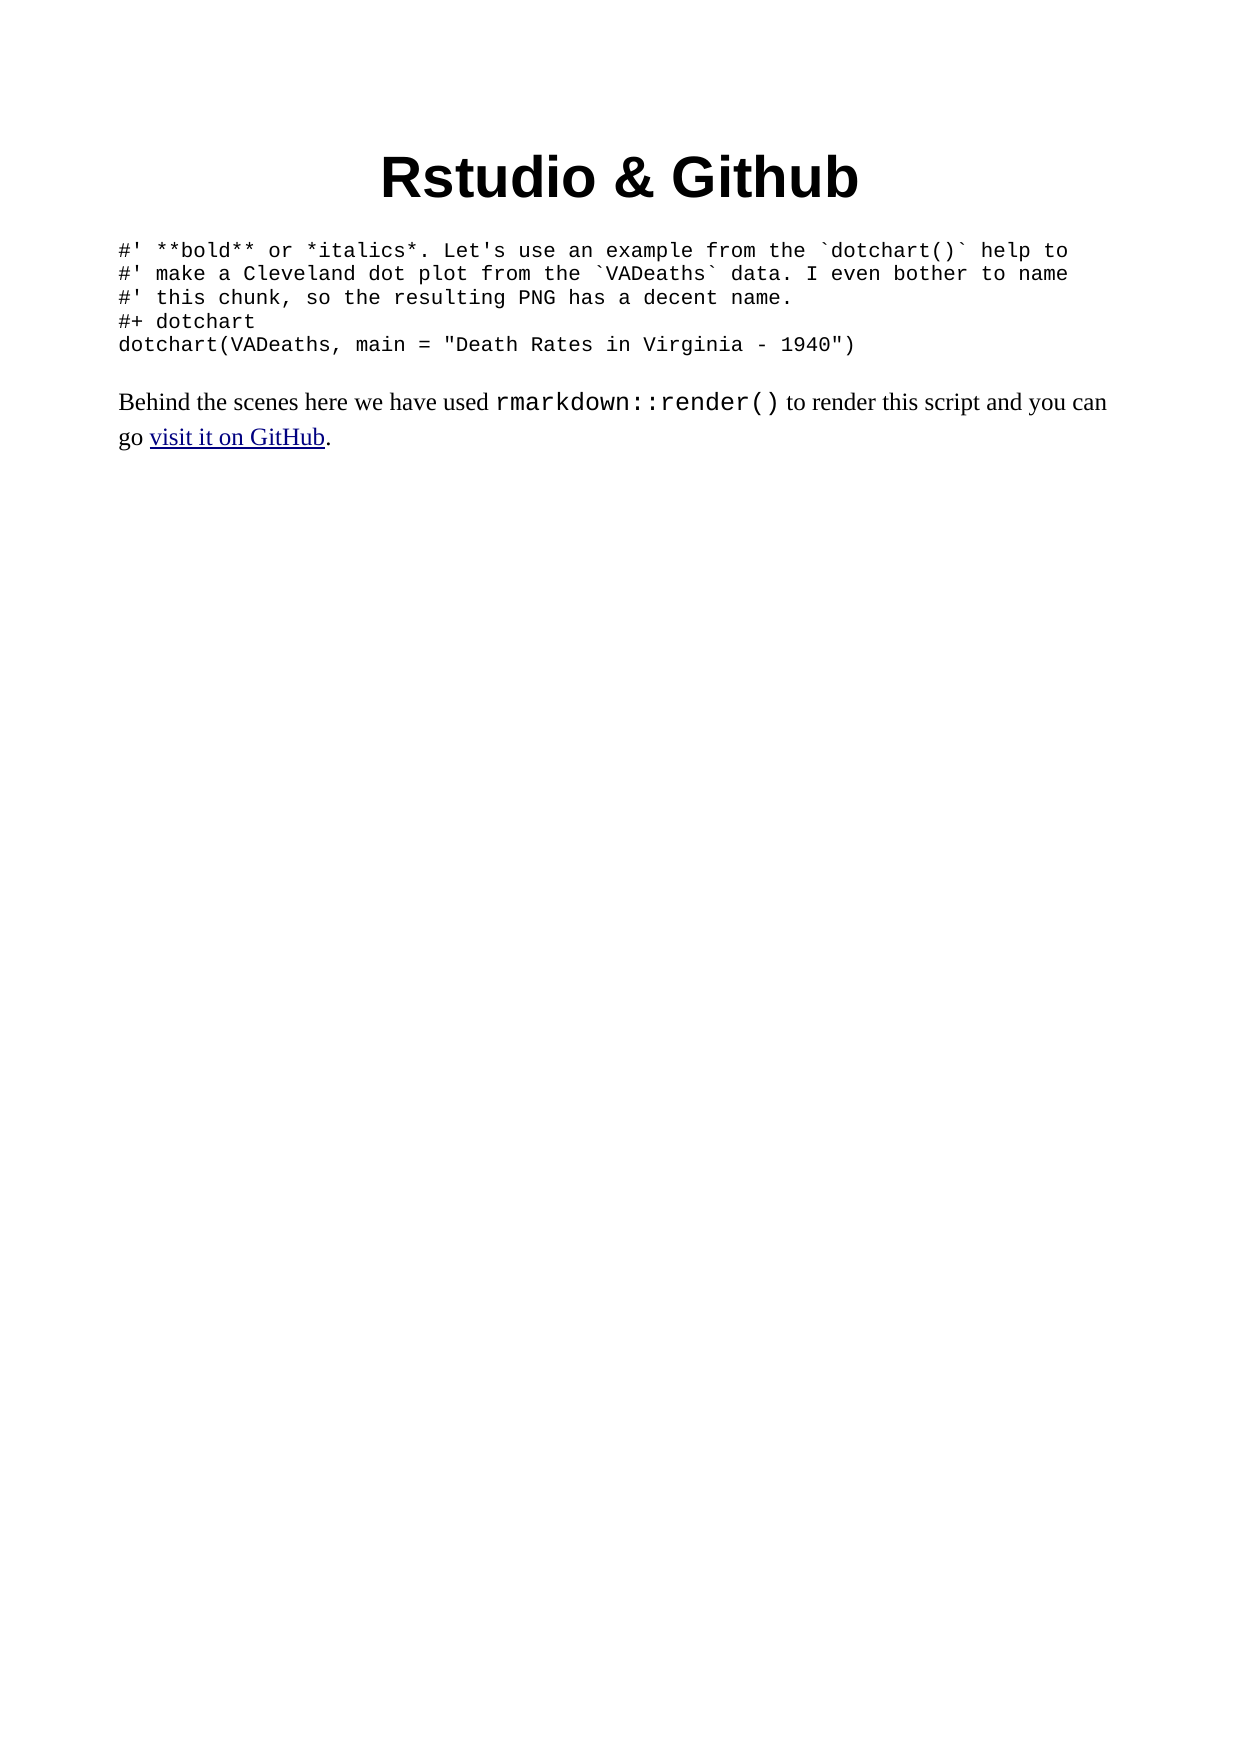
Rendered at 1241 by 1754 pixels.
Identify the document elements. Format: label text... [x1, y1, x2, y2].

text #' make a Cleveland dot plot from the `VADeaths` data. I even bother to name [118, 263, 1122, 287]
text dotchart(VADeaths, main = "Death Rates in Virginia - 1940") [118, 334, 1122, 358]
text #' this chunk, so the resulting PNG has a decent name. [118, 287, 1122, 311]
text #+ dotchart [118, 311, 1122, 334]
text Behind the scenes here we have used rmarkdown::render() to render this script and you can go visit it on GitHub. [118, 387, 1122, 451]
text #' **bold** or *italics*. Let's use an example from the `dotchart()` help to [118, 240, 1122, 263]
